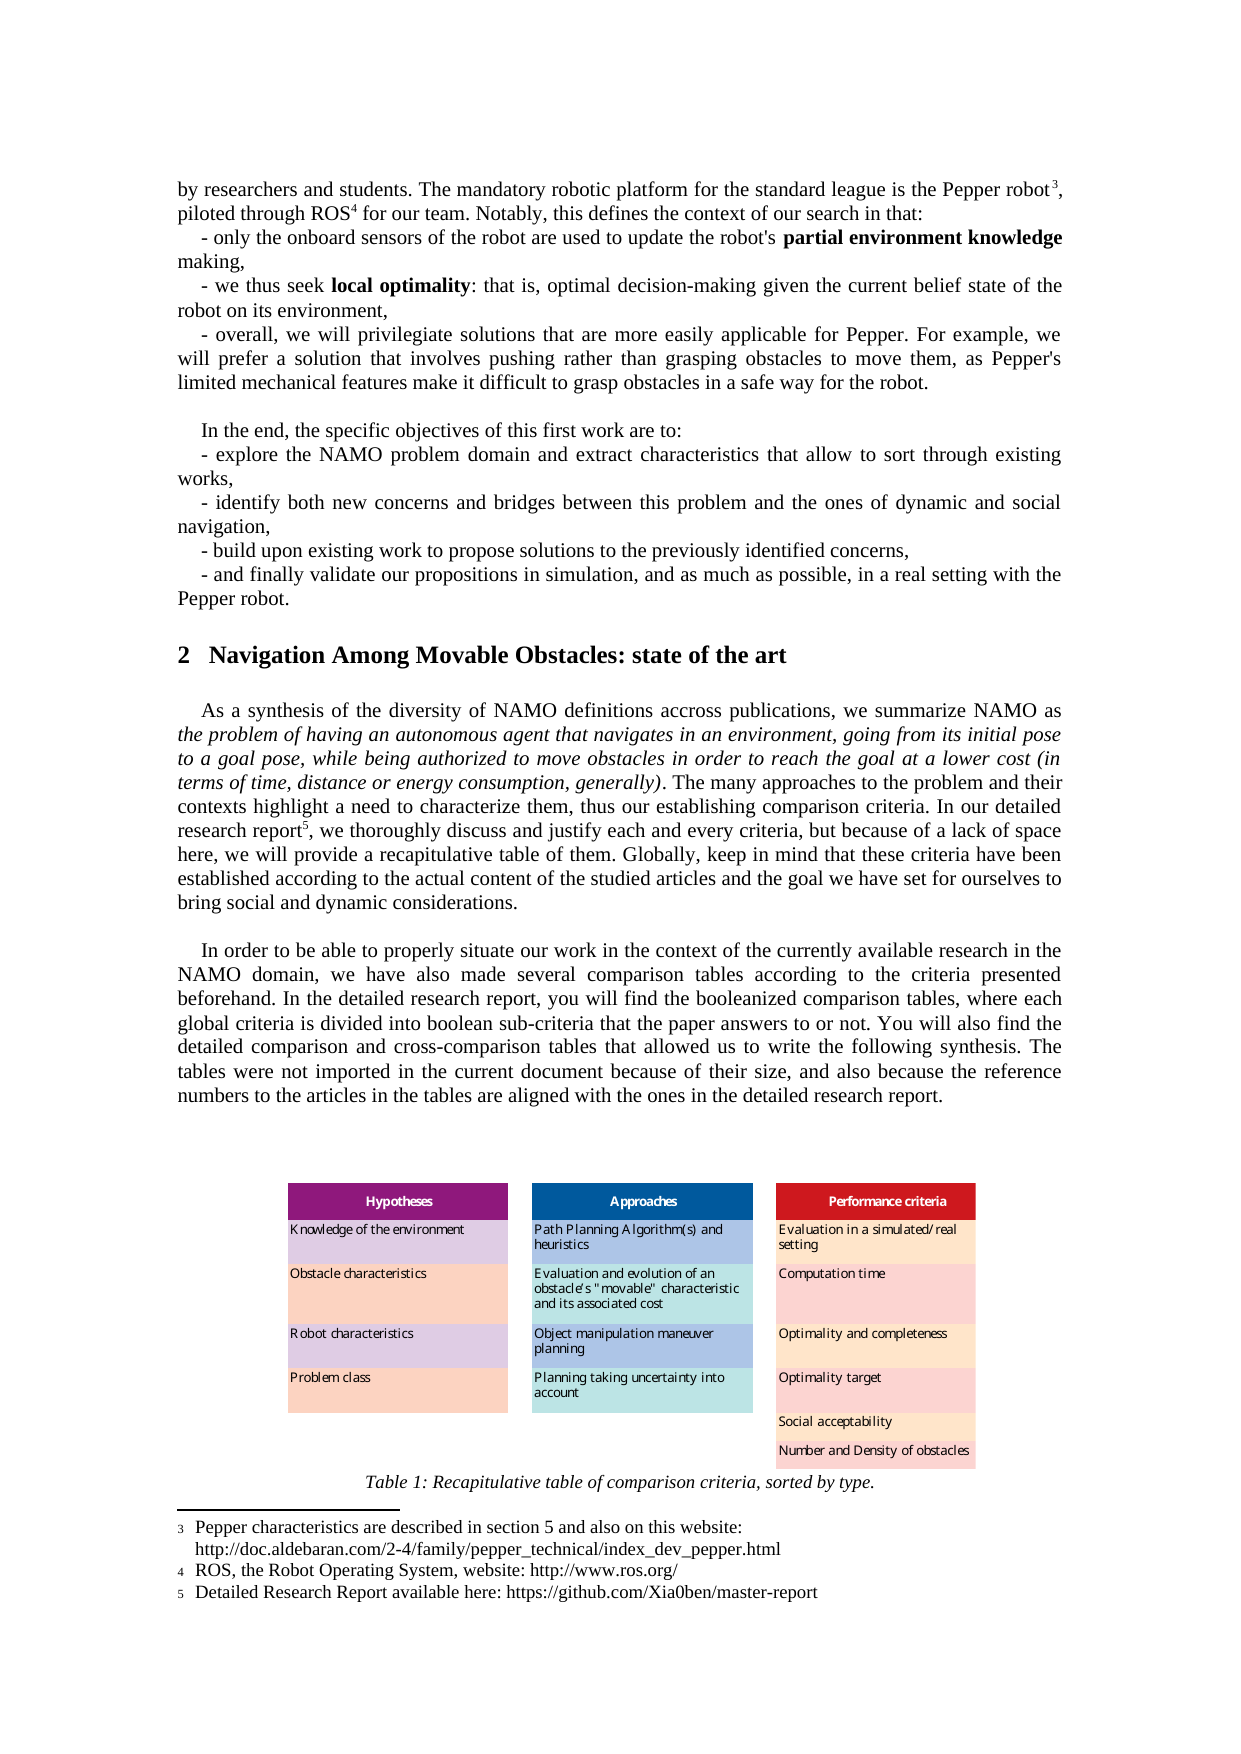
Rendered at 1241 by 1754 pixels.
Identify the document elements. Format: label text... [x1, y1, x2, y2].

text - overall, we will privilegiate solutions that are more easily applicable for Pepper. For example, we will prefer a solution that involves pushing rather than grasping obstacles to move them, as Pepper's limited mechanical features make it difficult to grasp obstacles in a safe way for the robot. [177, 322, 1063, 394]
text by researchers and students. The mandatory robotic platform for the standard league is the Pepper robot, piloted through ROS for our team. Notably, this defines the context of our search in that: [177, 177, 1063, 225]
text - explore the NAMO problem domain and extract characteristics that allow to sort through existing works, [177, 442, 1063, 490]
text As a synthesis of the diversity of NAMO definitions accross publications, we summarize NAMO as the problem of having an autonomous agent that navigates in an environment, going from its initial pose to a goal pose, while being authorized to move obstacles in order to reach the goal at a lower cost (in terms of time, distance or energy consumption, generally). The many approaches to the problem and their contexts highlight a need to characterize them, thus our establishing comparison criteria. In our detailed research report, we thoroughly discuss and justify each and every criteria, but because of a lack of space here, we will provide a recapitulative table of them. Globally, keep in mind that these criteria have been established according to the actual content of the studied articles and the goal we have set for ourselves to bring social and dynamic considerations. [177, 698, 1063, 914]
text http://doc.aldebaran.com/2-4/family/pepper_technical/index_dev_pepper.html [177, 1538, 1063, 1559]
text In order to be able to properly situate our work in the context of the currently available research in the NAMO domain, we have also made several comparison tables according to the criteria presented beforehand. In the detailed research report, you will find the booleanized comparison tables, where each global criteria is divided into boolean sub-criteria that the paper answers to or not. You will also find the detailed comparison and cross-comparison tables that allowed us to write the following synthesis. The tables were not imported in the current document because of their size, and also because the reference numbers to the articles in the tables are aligned with the ones in the detailed research report. [177, 938, 1063, 1107]
text Table 1: Recapitulative table of comparison criteria, sorted by type. [264, 1183, 976, 1493]
subtitle 2 Navigation Among Movable Obstacles: state of the art [177, 640, 1063, 669]
text In the end, the specific objectives of this first work are to: [177, 418, 1063, 442]
text - and finally validate our propositions in simulation, and as much as possible, in a real setting with the Pepper robot. [177, 562, 1063, 610]
text - only the onboard sensors of the robot are used to update the robot's partial environment knowledge making, [177, 225, 1063, 273]
text Detailed Research Report available here: https://github.com/Xia0ben/master-report [177, 1581, 1063, 1602]
text - build upon existing work to propose solutions to the previously identified concerns, [177, 538, 1063, 562]
text - we thus seek local optimality: that is, optimal decision-making given the current belief state of the robot on its environment, [177, 273, 1063, 322]
text - identify both new concerns and bridges between this problem and the ones of dynamic and social navigation, [177, 490, 1063, 538]
text Pepper characteristics are described in section 5 and also on this website: [177, 1516, 1063, 1538]
text ROS, the Robot Operating System, website: http://www.ros.org/ [177, 1559, 1063, 1581]
